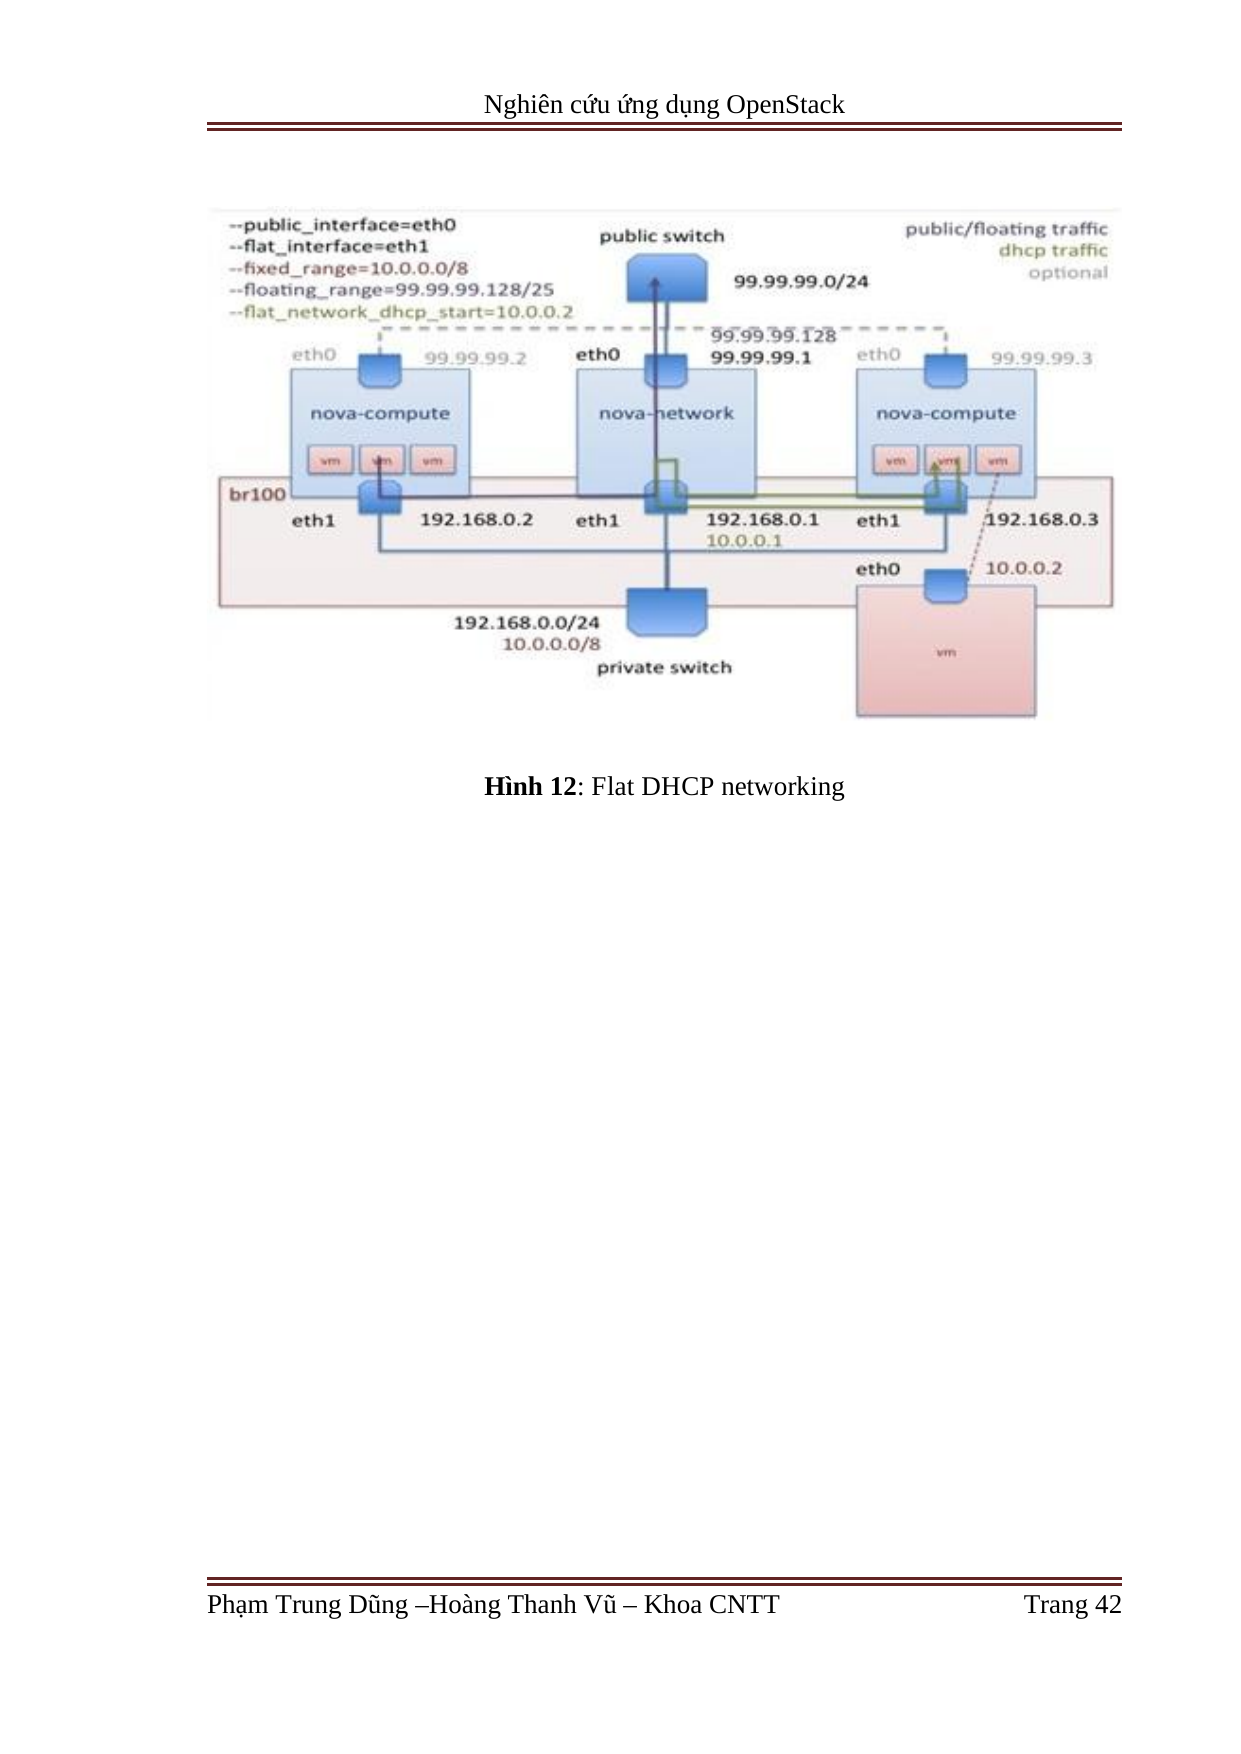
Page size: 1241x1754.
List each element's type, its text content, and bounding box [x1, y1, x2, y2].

text Hình 12: Flat DHCP networking [207, 769, 1122, 801]
